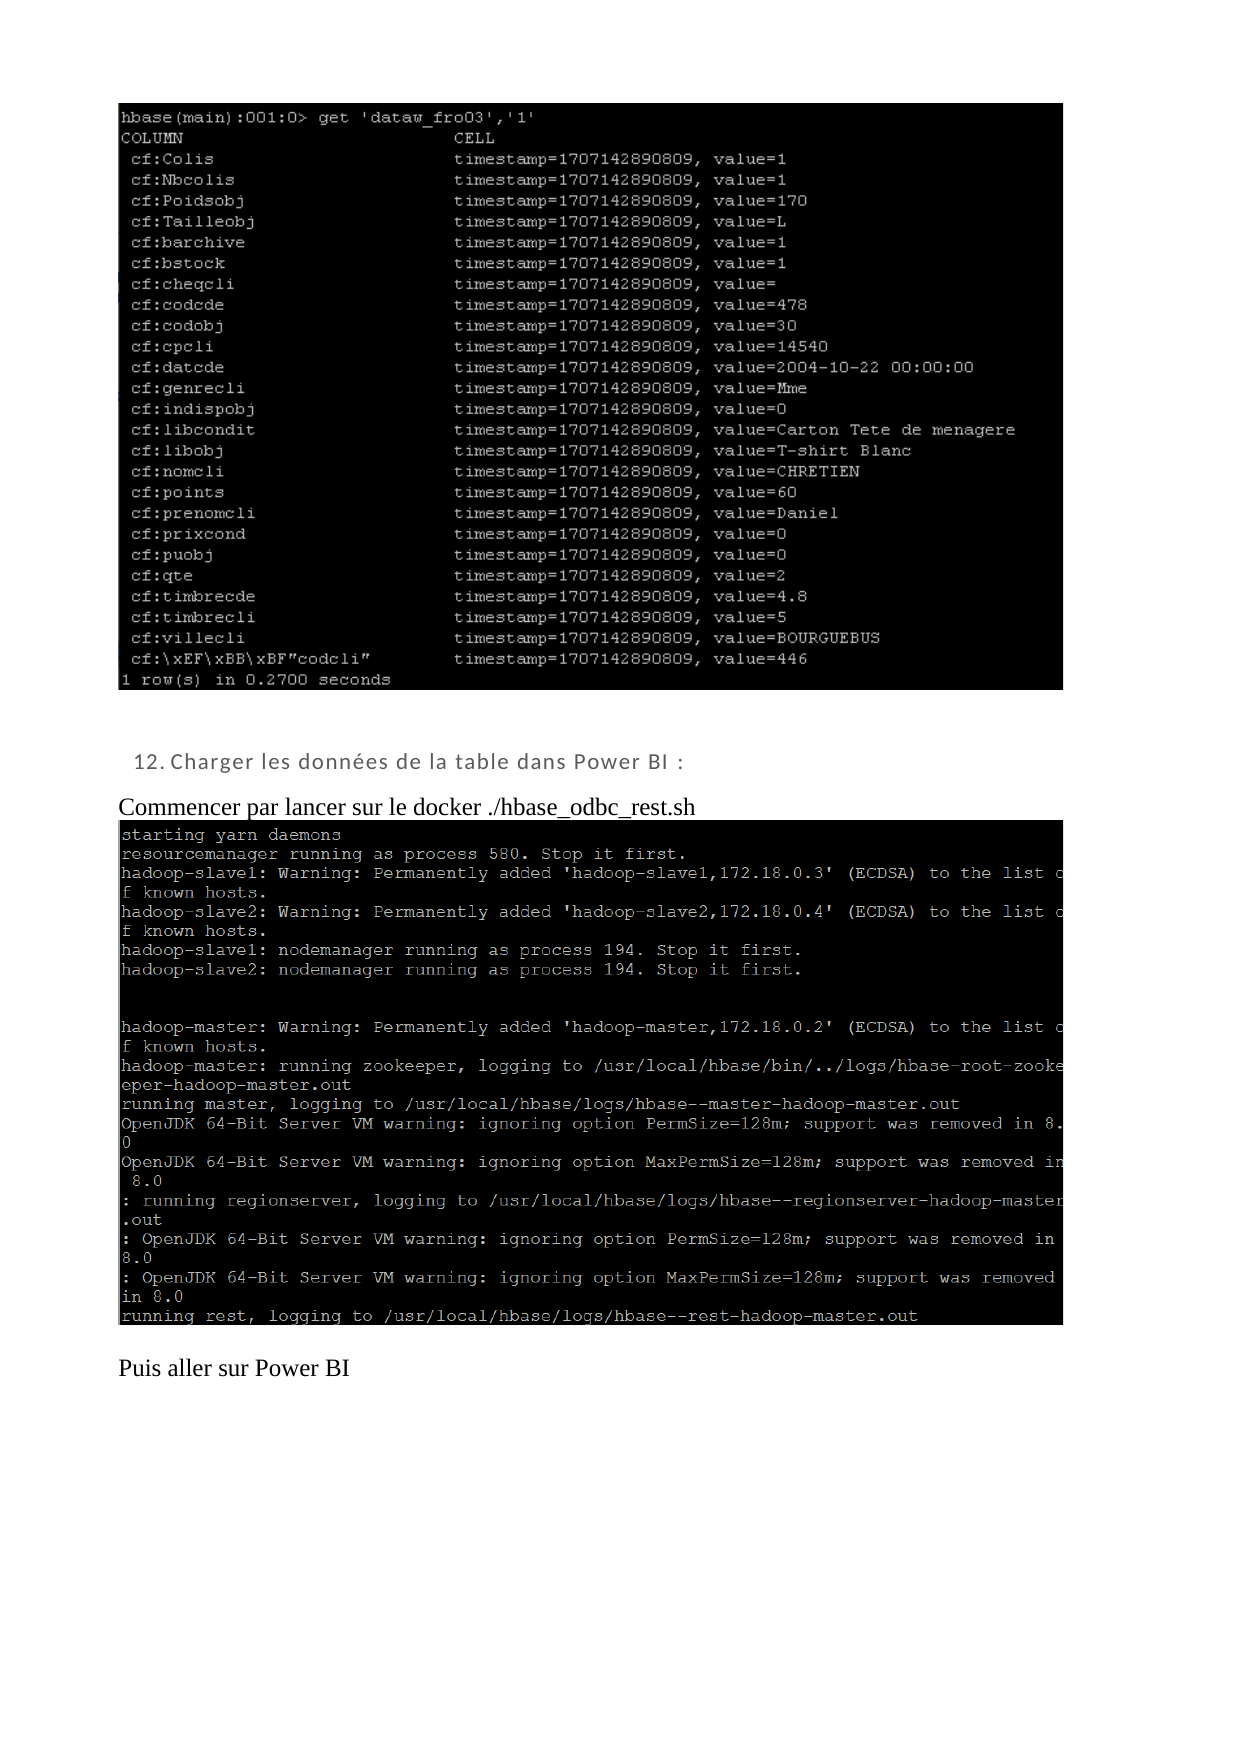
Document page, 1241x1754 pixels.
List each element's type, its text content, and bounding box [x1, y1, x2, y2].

text Puis aller sur Power BI [118, 1353, 1122, 1382]
text Commencer par lancer sur le docker ./hbase_odbc_rest.sh [118, 792, 1122, 821]
subtitle Charger les données de la table dans Power BI : [133, 747, 1122, 775]
picture [118, 103, 1064, 690]
picture [118, 820, 1064, 1325]
